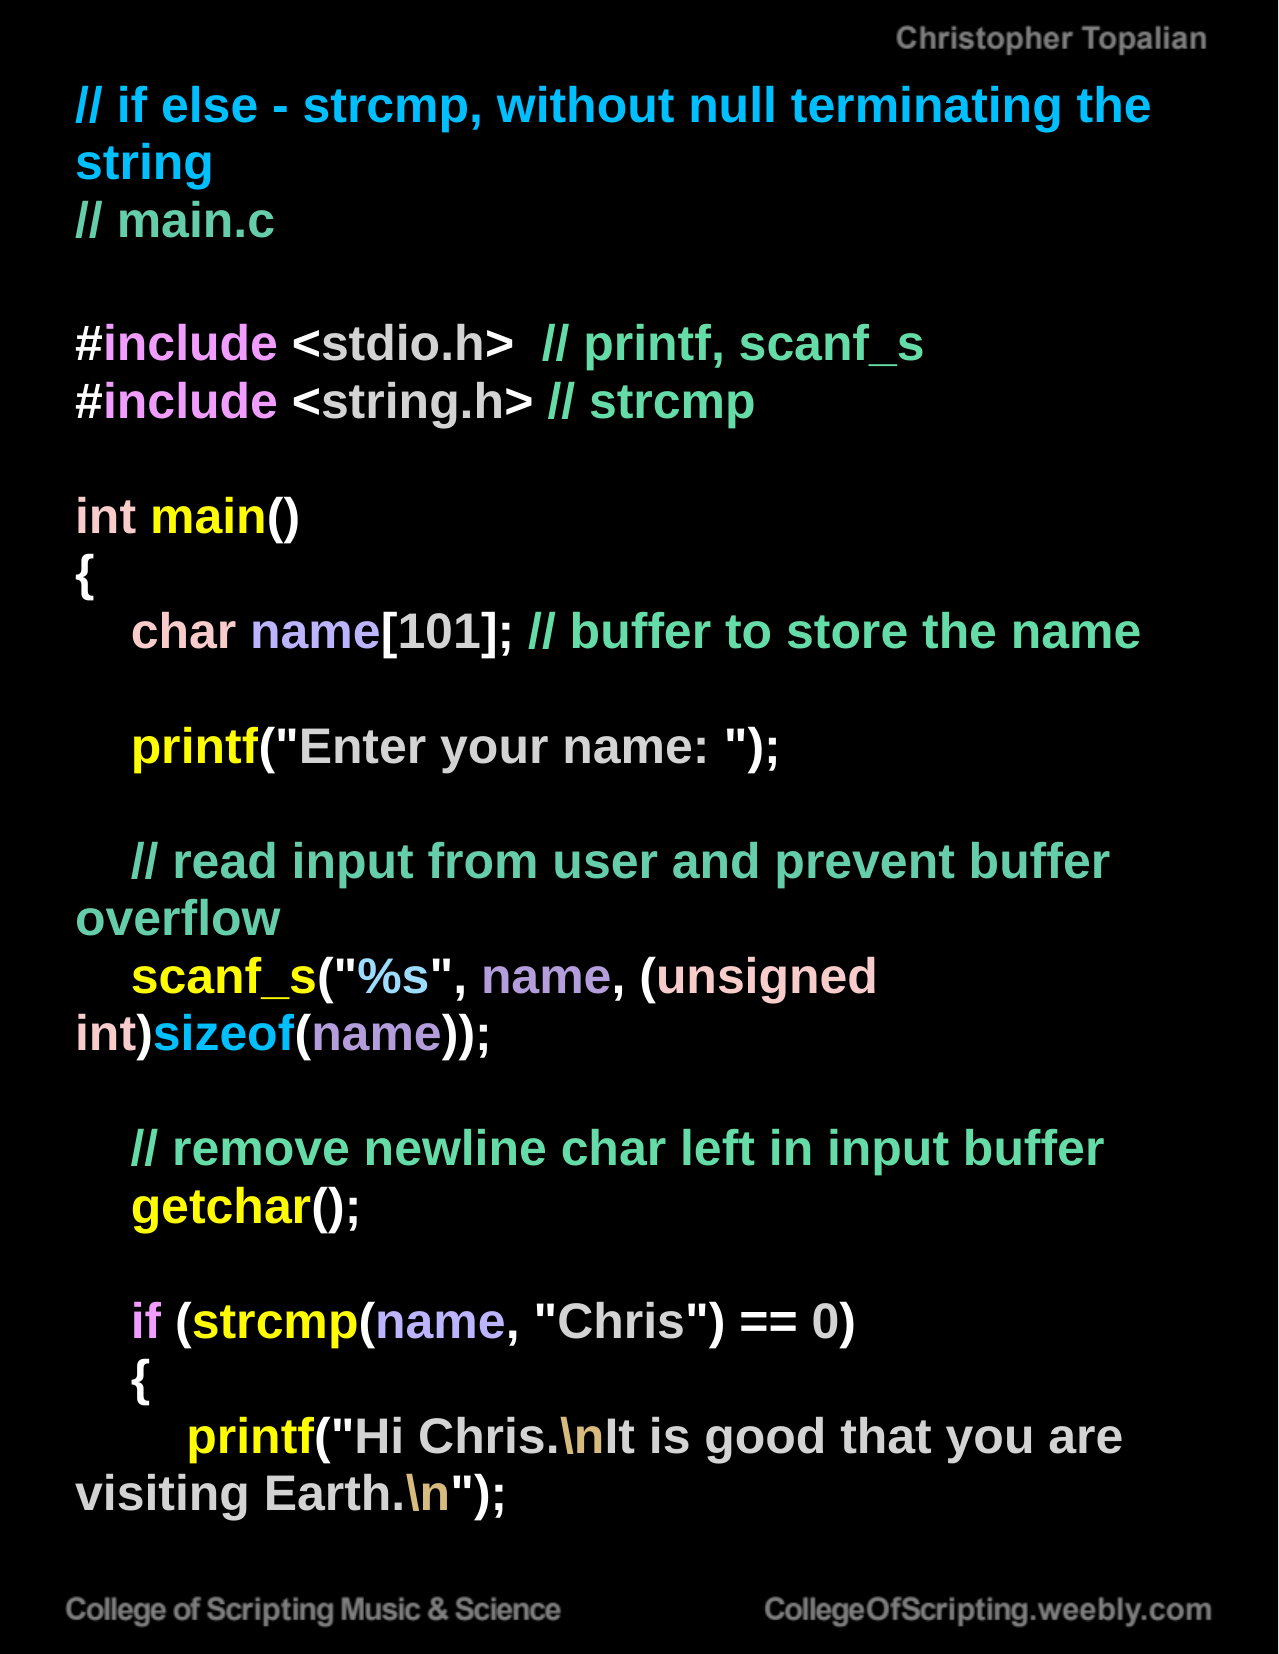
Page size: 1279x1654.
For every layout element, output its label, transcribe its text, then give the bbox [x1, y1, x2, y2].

text // remove newline char left in input buffer [75, 1118, 1203, 1176]
text // main.c [75, 190, 1203, 247]
text scanf_s("%s", name, (unsigned int)sizeof(name)); [75, 946, 1203, 1061]
text { [75, 1348, 1203, 1406]
text // read input from user and prevent buffer overflow [75, 831, 1203, 946]
text #include <stdio.h> // printf, scanf_s [75, 313, 1203, 371]
text getchar(); [75, 1176, 1203, 1233]
text int main() [75, 486, 1203, 543]
text if (strcmp(name, "Chris") == 0) [75, 1291, 1203, 1348]
text printf("Hi Chris.\nIt is good that you are visiting Earth.\n"); [75, 1406, 1203, 1521]
text printf("Enter your name: "); [75, 716, 1203, 773]
text // if else - strcmp, without null terminating the string [75, 75, 1203, 190]
text char name[101]; // buffer to store the name [75, 601, 1203, 658]
text #include <string.h> // strcmp [75, 371, 1203, 428]
text { [75, 543, 1203, 601]
